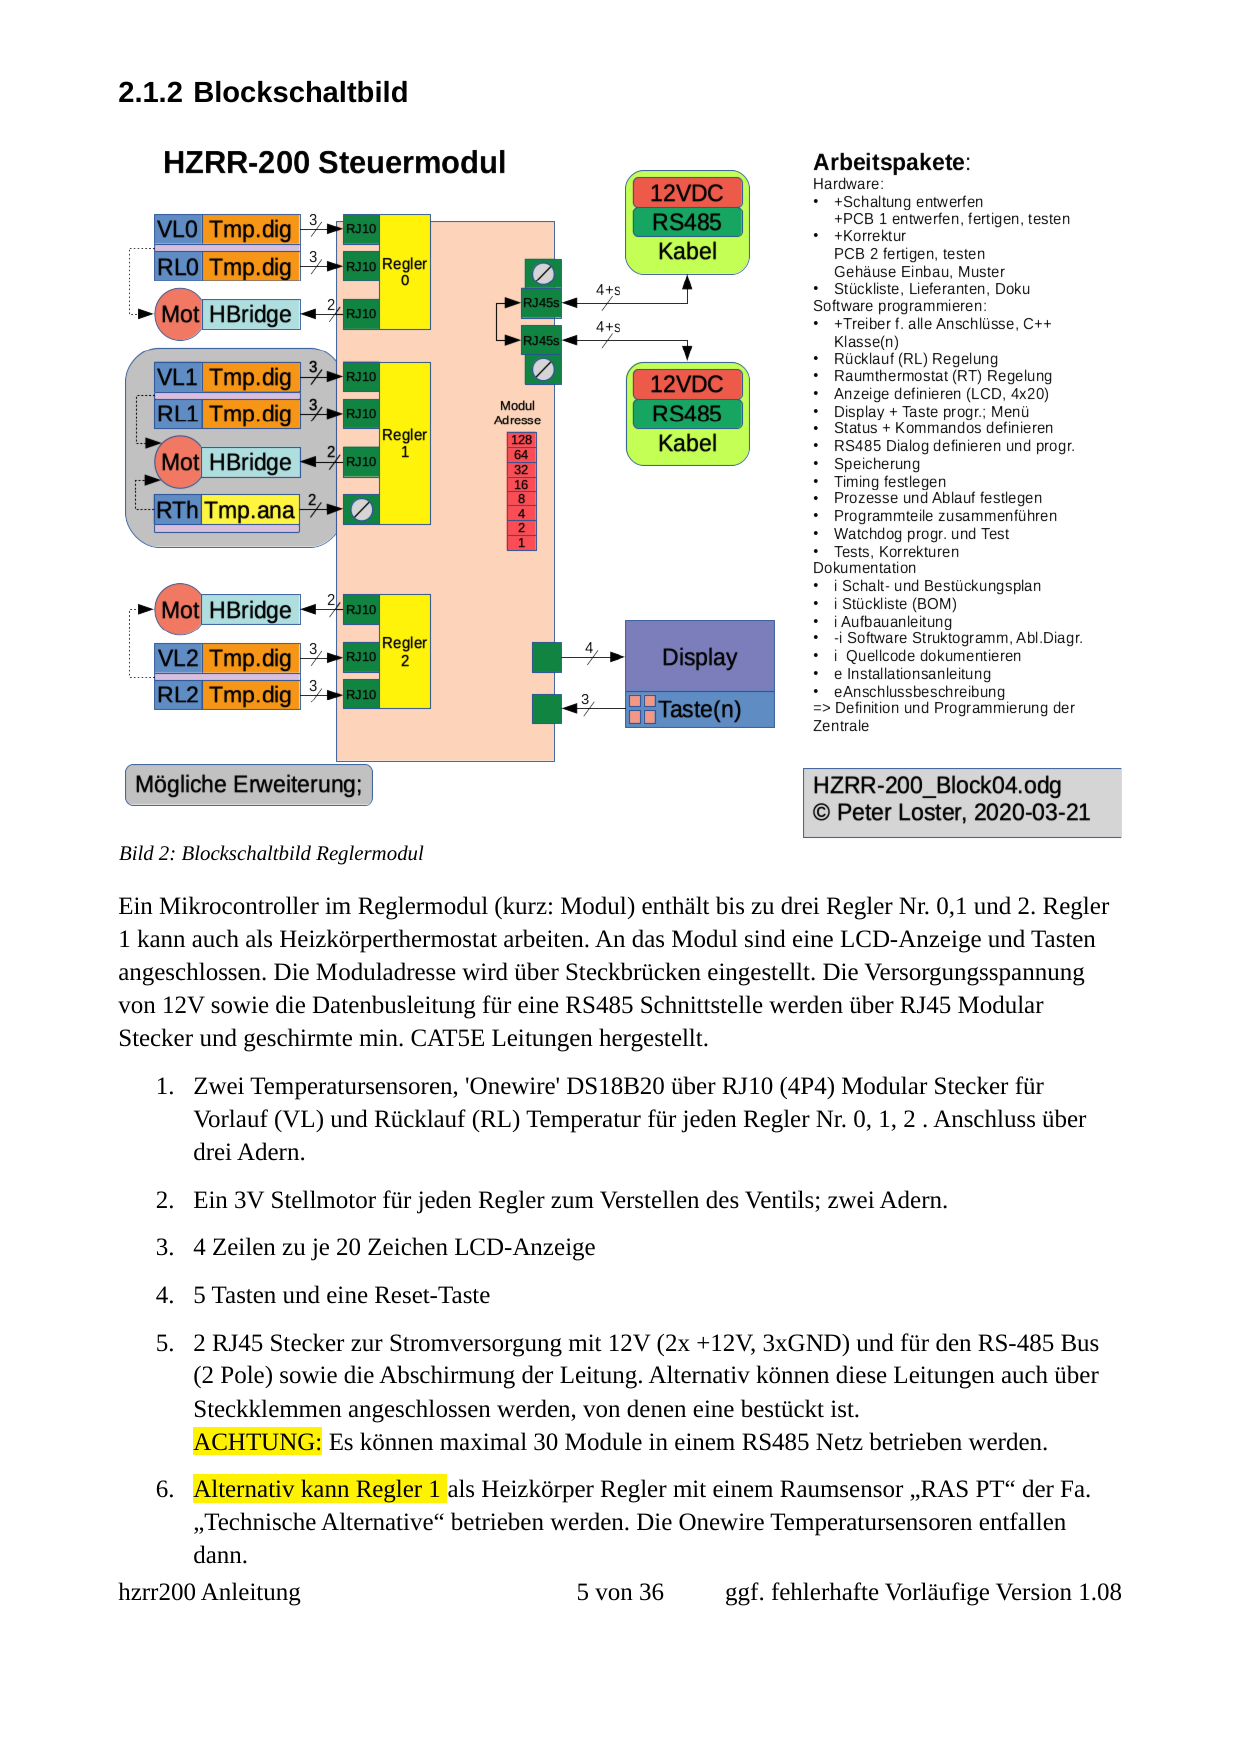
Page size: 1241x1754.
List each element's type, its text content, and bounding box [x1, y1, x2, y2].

subtitle Blockschaltbild [118, 75, 1122, 108]
list 4 Zeilen zu je 20 Zeichen LCD-Anzeige [156, 1232, 1122, 1261]
list Alternativ kann Regler 1 als Heizkörper Regler mit einem Raumsensor „RAS PT“ der Fa. „Technische Alternative“ betrieben werden. Die Onewire Temperatursensoren entfallen dann. [156, 1474, 1122, 1569]
picture [118, 140, 1122, 841]
list Zwei Temperatursensoren, 'Onewire' DS18B20 über RJ10 (4P4) Modular Stecker für Vorlauf (VL) und Rücklauf (RL) Temperatur für jeden Regler Nr. 0, 1, 2 . Anschluss über drei Adern. [156, 1071, 1122, 1166]
text [119, 121, 1121, 140]
list Ein 3V Stellmotor für jeden Regler zum Verstellen des Ventils; zwei Adern. [156, 1185, 1122, 1213]
list 5 Tasten und eine Reset-Taste [156, 1280, 1122, 1309]
list 2 RJ45 Stecker zur Stromversorgung mit 12V (2x +12V, 3xGND) und für den RS-485 Bus (2 Pole) sowie die Abschirmung der Leitung. Alternativ können diese Leitungen auch über Steckklemmen angeschlossen werden, von denen eine bestückt ist. ACHTUNG: Es können maximal 30 Module in einem RS485 Netz betrieben werden. [156, 1328, 1122, 1455]
text Ein Mikrocontroller im Reglermodul (kurz: Modul) enthält bis zu drei Regler Nr. 0,1 und 2. Regler 1 kann auch als Heizkörperthermostat arbeiten. An das Modul sind eine LCD-Anzeige und Tasten angeschlossen. Die Moduladresse wird über Steckbrücken eingestellt. Die Versorgungsspannung von 12V sowie die Datenbusleitung für eine RS485 Schnittstelle werden über RJ45 Modular Stecker und geschirmte min. CAT5E Leitungen hergestellt. [118, 841, 1122, 1052]
text Bild 2: Blockschaltbild Reglermodul [119, 841, 1121, 865]
text [118, 108, 1122, 140]
